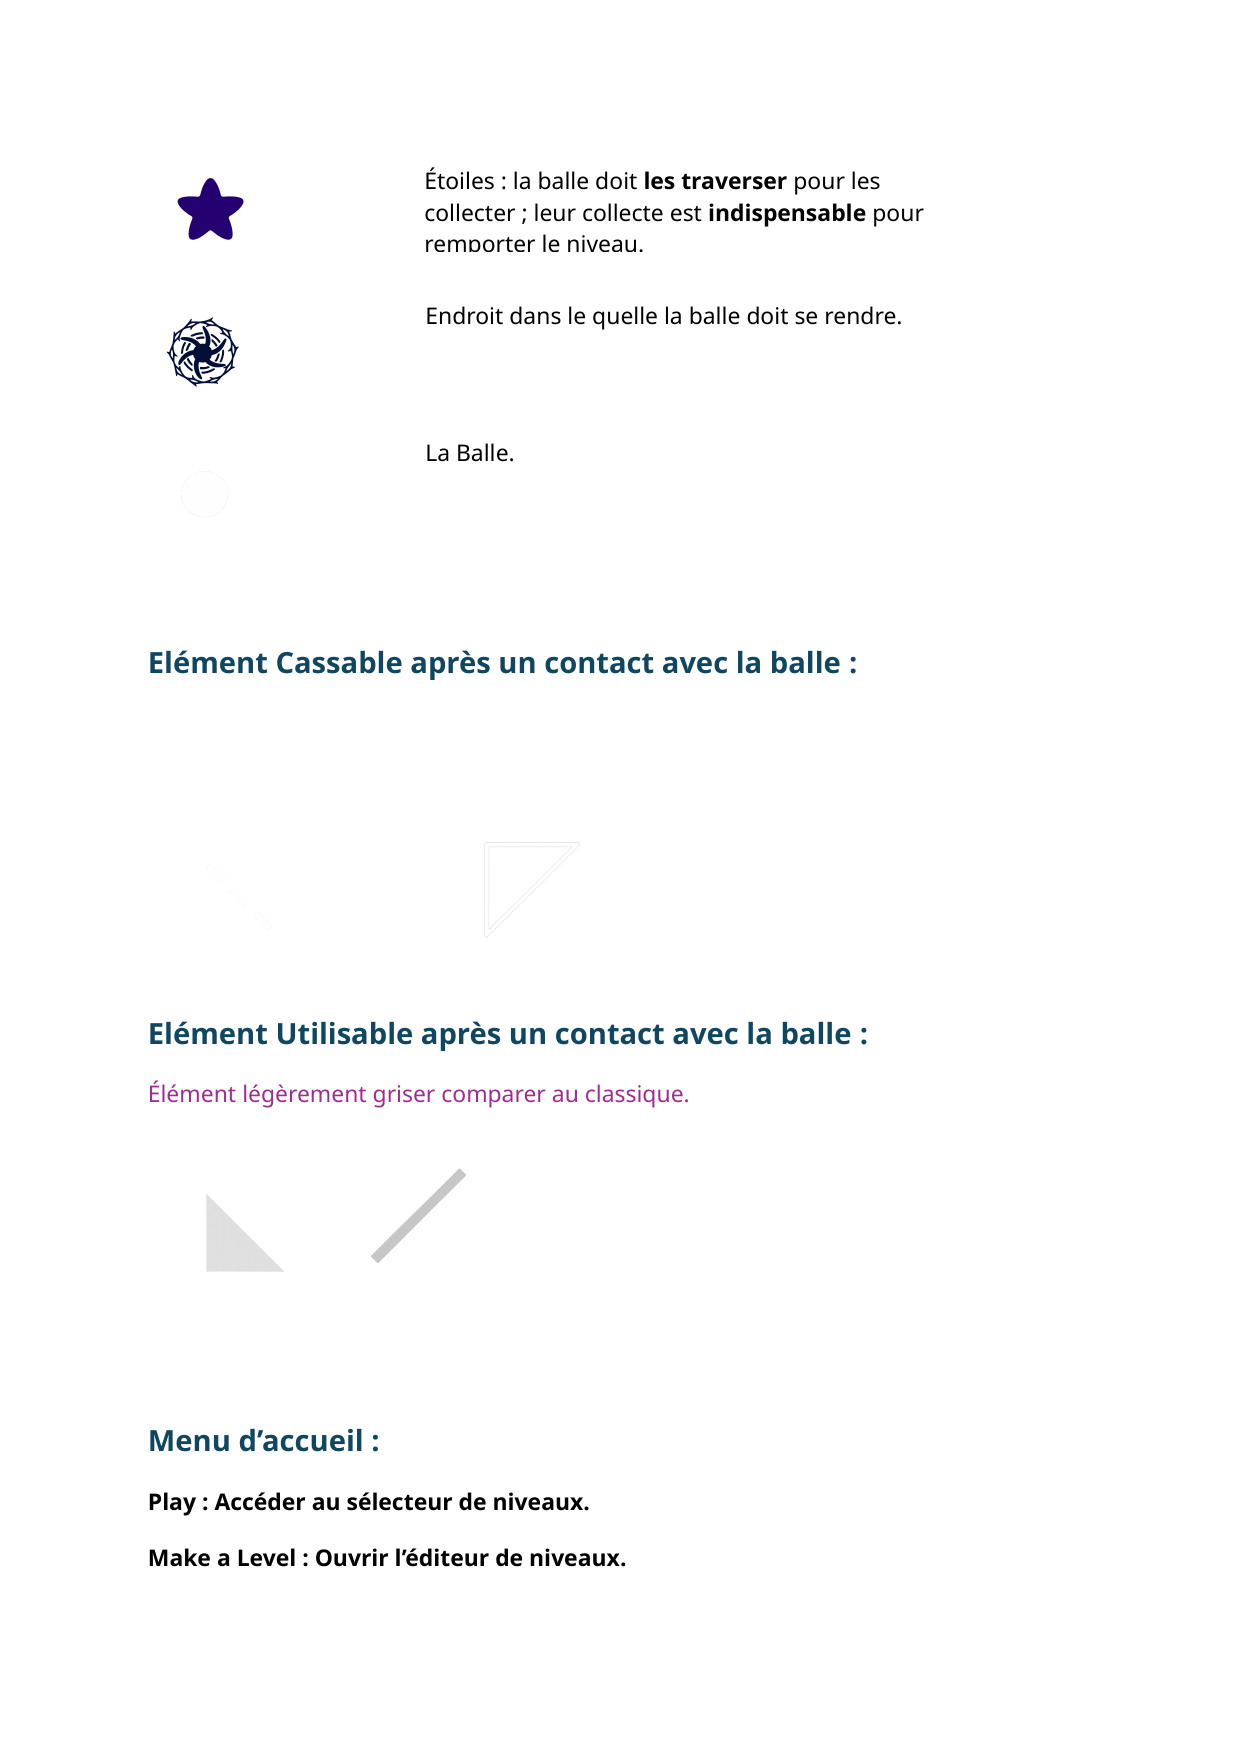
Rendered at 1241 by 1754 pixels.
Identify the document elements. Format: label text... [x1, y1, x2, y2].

text Étoiles : la balle doit les traverser pour les collecter ; leur collecte est indispensable pour remporter le niveau. [424, 165, 973, 252]
text Élément légèrement griser comparer au classique. [148, 1078, 1093, 1110]
text Elément Cassable après un contact avec la balle : [148, 642, 1093, 682]
text Make a Level : Ouvrir l’éditeur de niveaux. [148, 1542, 1093, 1574]
text Play : Accéder au sélecteur de niveaux. [148, 1486, 1093, 1517]
text Elément Utilisable après un contact avec la balle : [148, 1013, 1093, 1053]
text Menu d’accueil : [148, 1420, 1093, 1460]
text La Balle. [425, 437, 974, 468]
text Endroit dans le quelle la balle doit se rendre. [425, 300, 974, 331]
